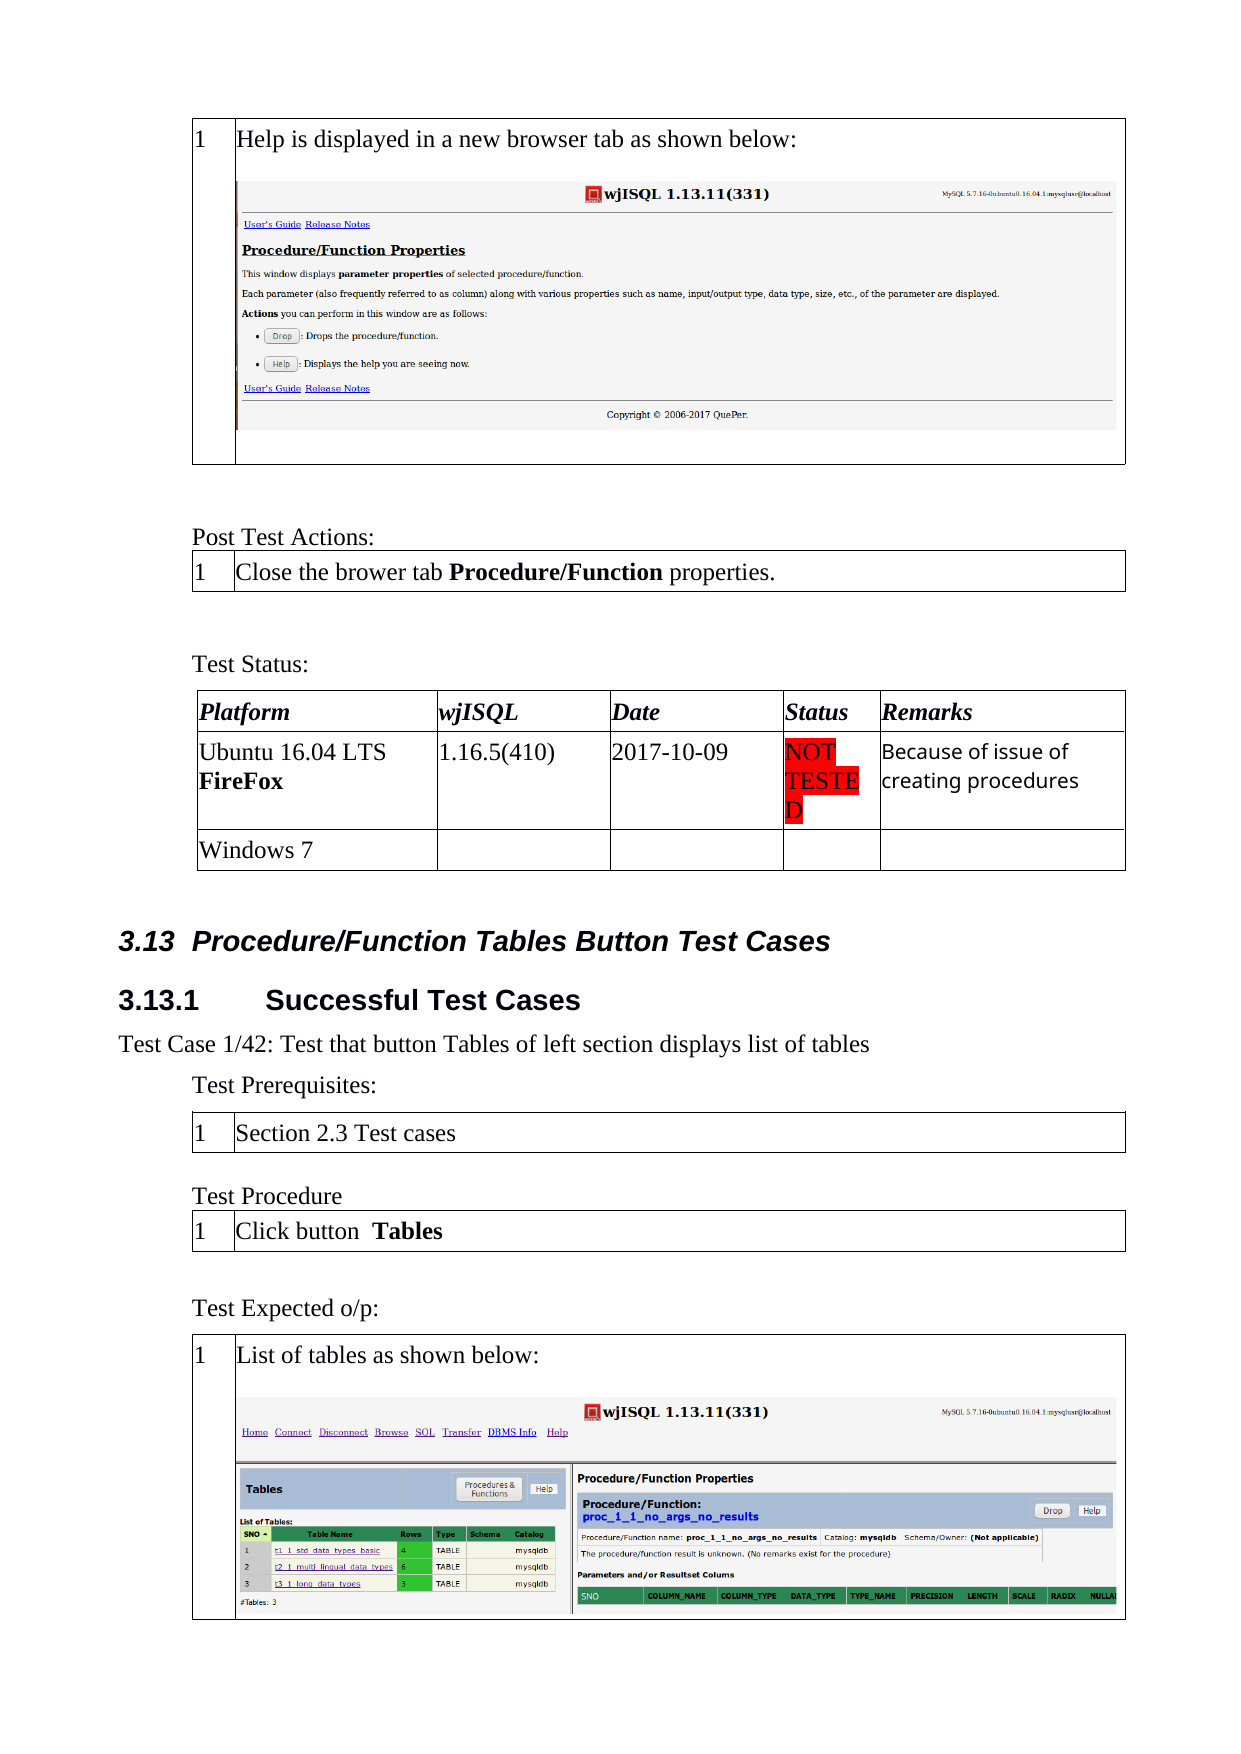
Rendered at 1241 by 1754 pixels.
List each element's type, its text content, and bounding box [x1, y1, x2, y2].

table_cell Because of issue of creating procedures [881, 731, 1125, 829]
subtitle Successful Test Cases [118, 983, 1122, 1016]
table_header Remarks [881, 691, 1125, 731]
table_header Help is displayed in a new browser tab as shown below: [236, 119, 1125, 464]
picture [236, 1397, 1117, 1614]
table_header 1 [193, 119, 235, 464]
table_cell [881, 829, 1125, 870]
table_cell NOT TESTED [784, 732, 880, 829]
picture [236, 181, 1117, 430]
table_cell [438, 830, 610, 870]
table_header wjISQL [438, 691, 610, 731]
table_header 1 [193, 1211, 234, 1251]
subtitle Procedure/Function Tables Button Test Cases [118, 924, 1122, 958]
table_cell 1.16.5(410) [438, 732, 610, 829]
table_header List of tables as shown below: [236, 1335, 1125, 1619]
table_header 1 [193, 1113, 234, 1152]
table_header Close the brower tab Procedure/Function properties. [235, 551, 1125, 591]
table_header Date [611, 691, 783, 731]
table_header Click button Tables [235, 1211, 1125, 1251]
table_header Status [784, 691, 880, 731]
text Test Procedure [118, 1181, 1122, 1210]
table_cell [611, 830, 783, 870]
table_header 1 [193, 551, 234, 591]
text Test Case 1/42: Test that button Tables of left section displays list of tables [118, 1029, 1122, 1058]
table_header 1 [193, 1335, 235, 1619]
table_cell [784, 830, 880, 870]
text Test Prerequisites: [118, 1070, 1122, 1099]
text Post Test Actions: [118, 522, 1122, 550]
table_header Section 2.3 Test cases [235, 1113, 1125, 1152]
table_cell Windows 7 [198, 830, 437, 870]
text Test Expected o/p: [118, 1293, 1122, 1321]
table_header Platform [198, 691, 437, 731]
table_cell 2017-10-09 [611, 732, 783, 829]
table_cell Ubuntu 16.04 LTS FireFox [198, 732, 437, 829]
text Test Status: [118, 649, 1122, 678]
